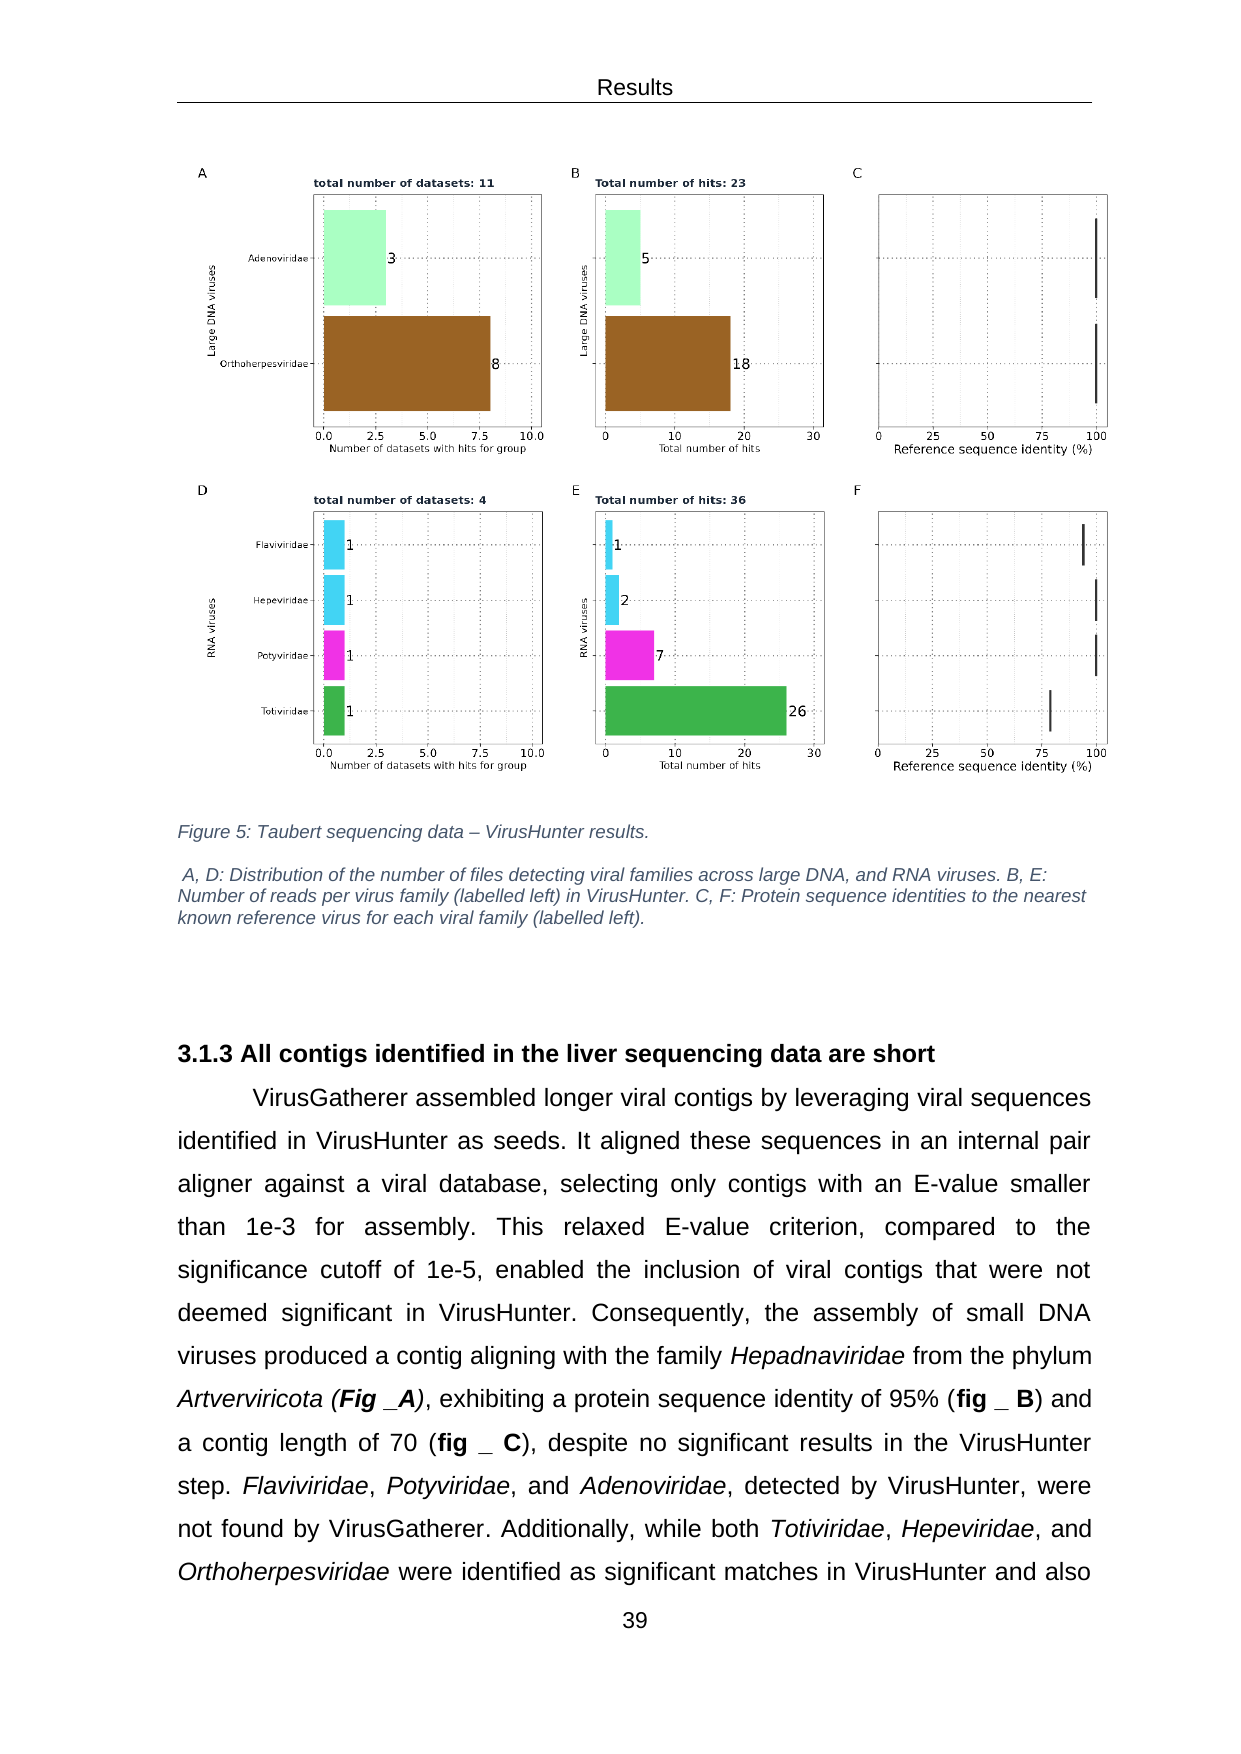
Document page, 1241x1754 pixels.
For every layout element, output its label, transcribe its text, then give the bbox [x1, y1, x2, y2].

text A, D: Distribution of the number of files detecting viral families across large DNA, and RNA viruses. B, E: Number of reads per virus family (labelled left) in VirusHunter. C, F: Protein sequence identities to the nearest known reference virus for each viral family (labelled left). [177, 864, 1092, 928]
text VirusGatherer assembled longer viral contigs by leveraging viral sequences identified in VirusHunter as seeds. It aligned these sequences in an internal pair aligner against a viral database, selecting only contigs with an E-value smaller than 1e-3 for assembly. This relaxed E-value criterion, compared to the significance cutoff of 1e-5, enabled the inclusion of viral contigs that were not deemed significant in VirusHunter. Consequently, the assembly of small DNA viruses produced a contig aligning with the family Hepadnaviridae from the phylum Artverviricota (Fig _A), exhibiting a protein sequence identity of 95% (fig _ B) and a contig length of 70 (fig _ C), despite no significant results in the VirusHunter step. Flaviviridae, Potyviridae, and Adenoviridae, detected by VirusHunter, were not found by VirusGatherer. Additionally, while both Totiviridae, Hepeviridae, and Orthoherpesviridae were identified as significant matches in VirusHunter and also [177, 1082, 1092, 1586]
text Figure 5: Taubert sequencing data – VirusHunter results. [177, 821, 1092, 843]
subtitle 3.1.3 All contigs identified in the liver sequencing data are short [177, 1039, 1092, 1068]
